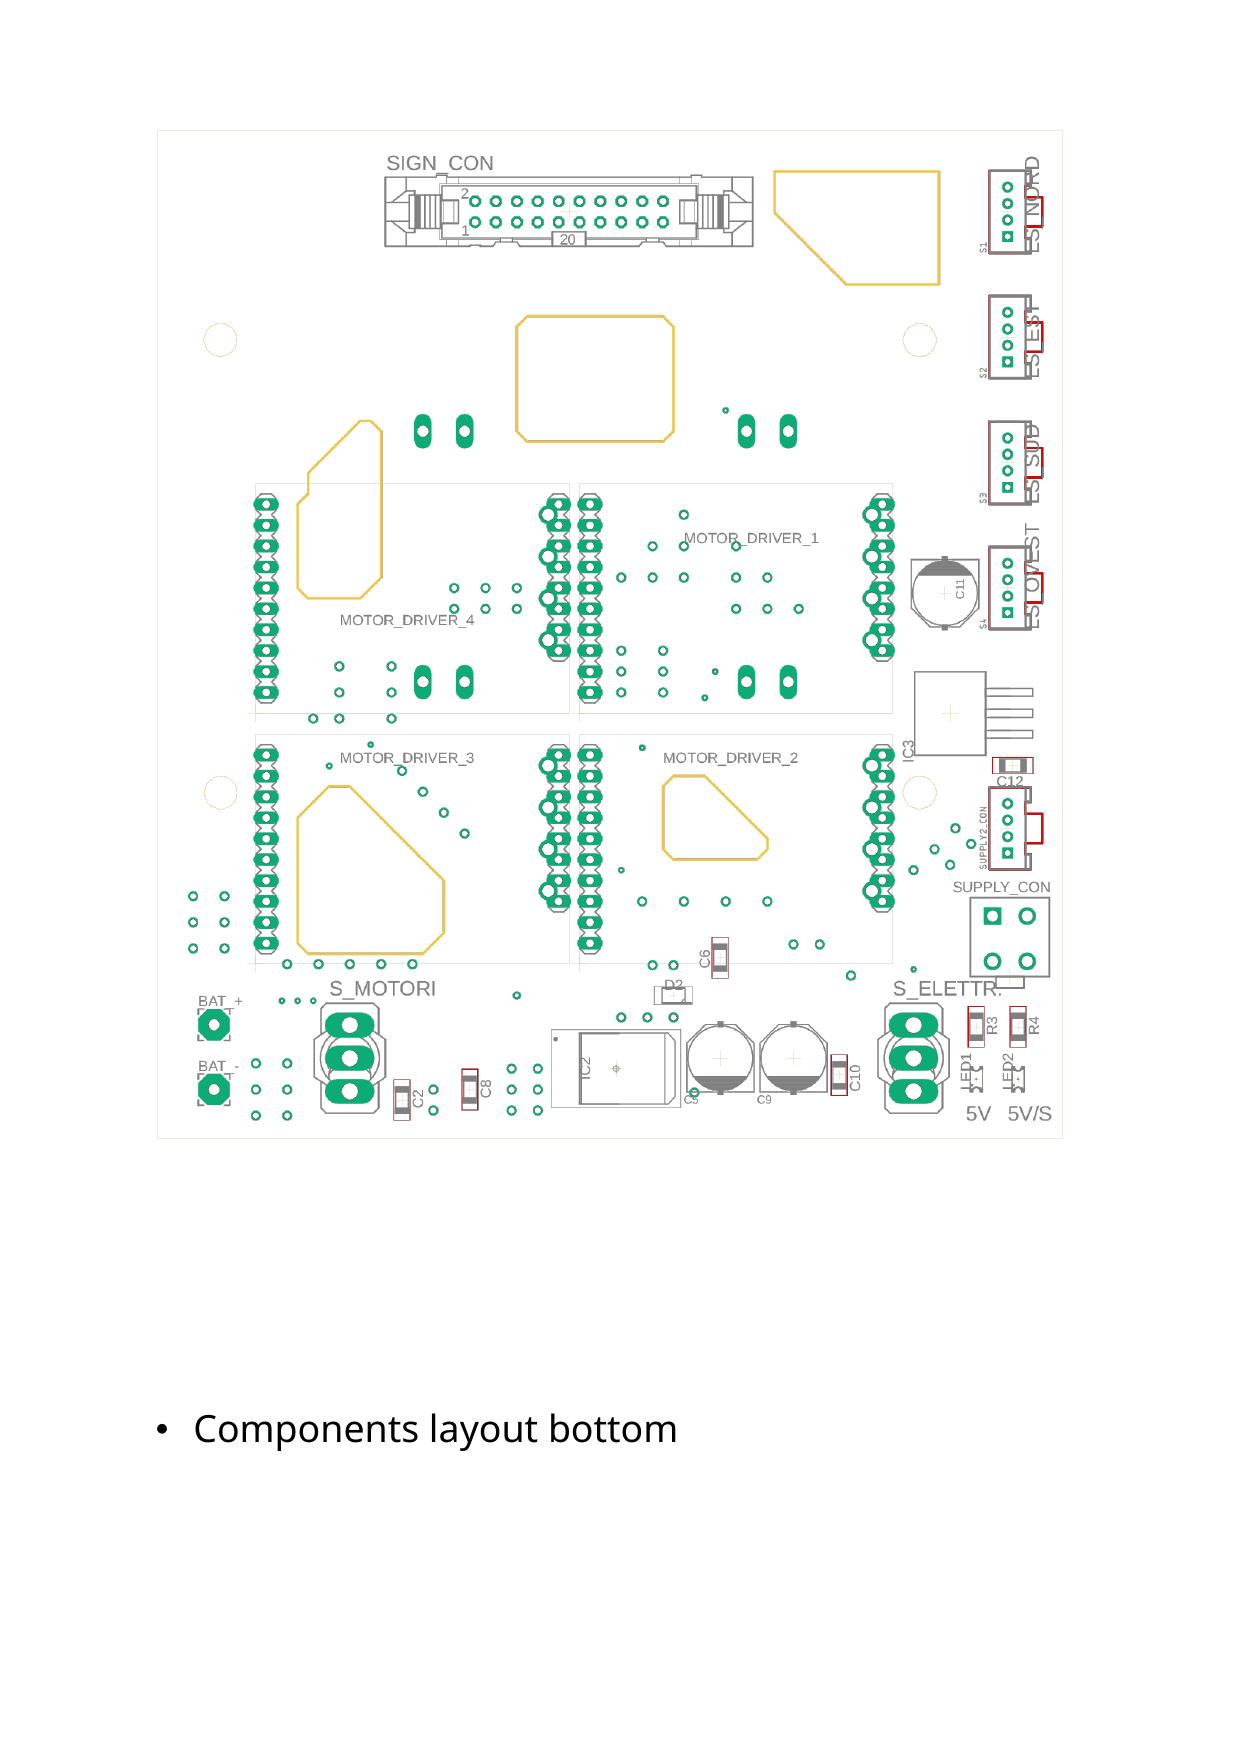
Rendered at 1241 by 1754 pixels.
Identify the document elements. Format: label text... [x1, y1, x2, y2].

picture [123, 90, 1090, 1154]
list Components layout bottom [156, 1403, 1122, 1454]
